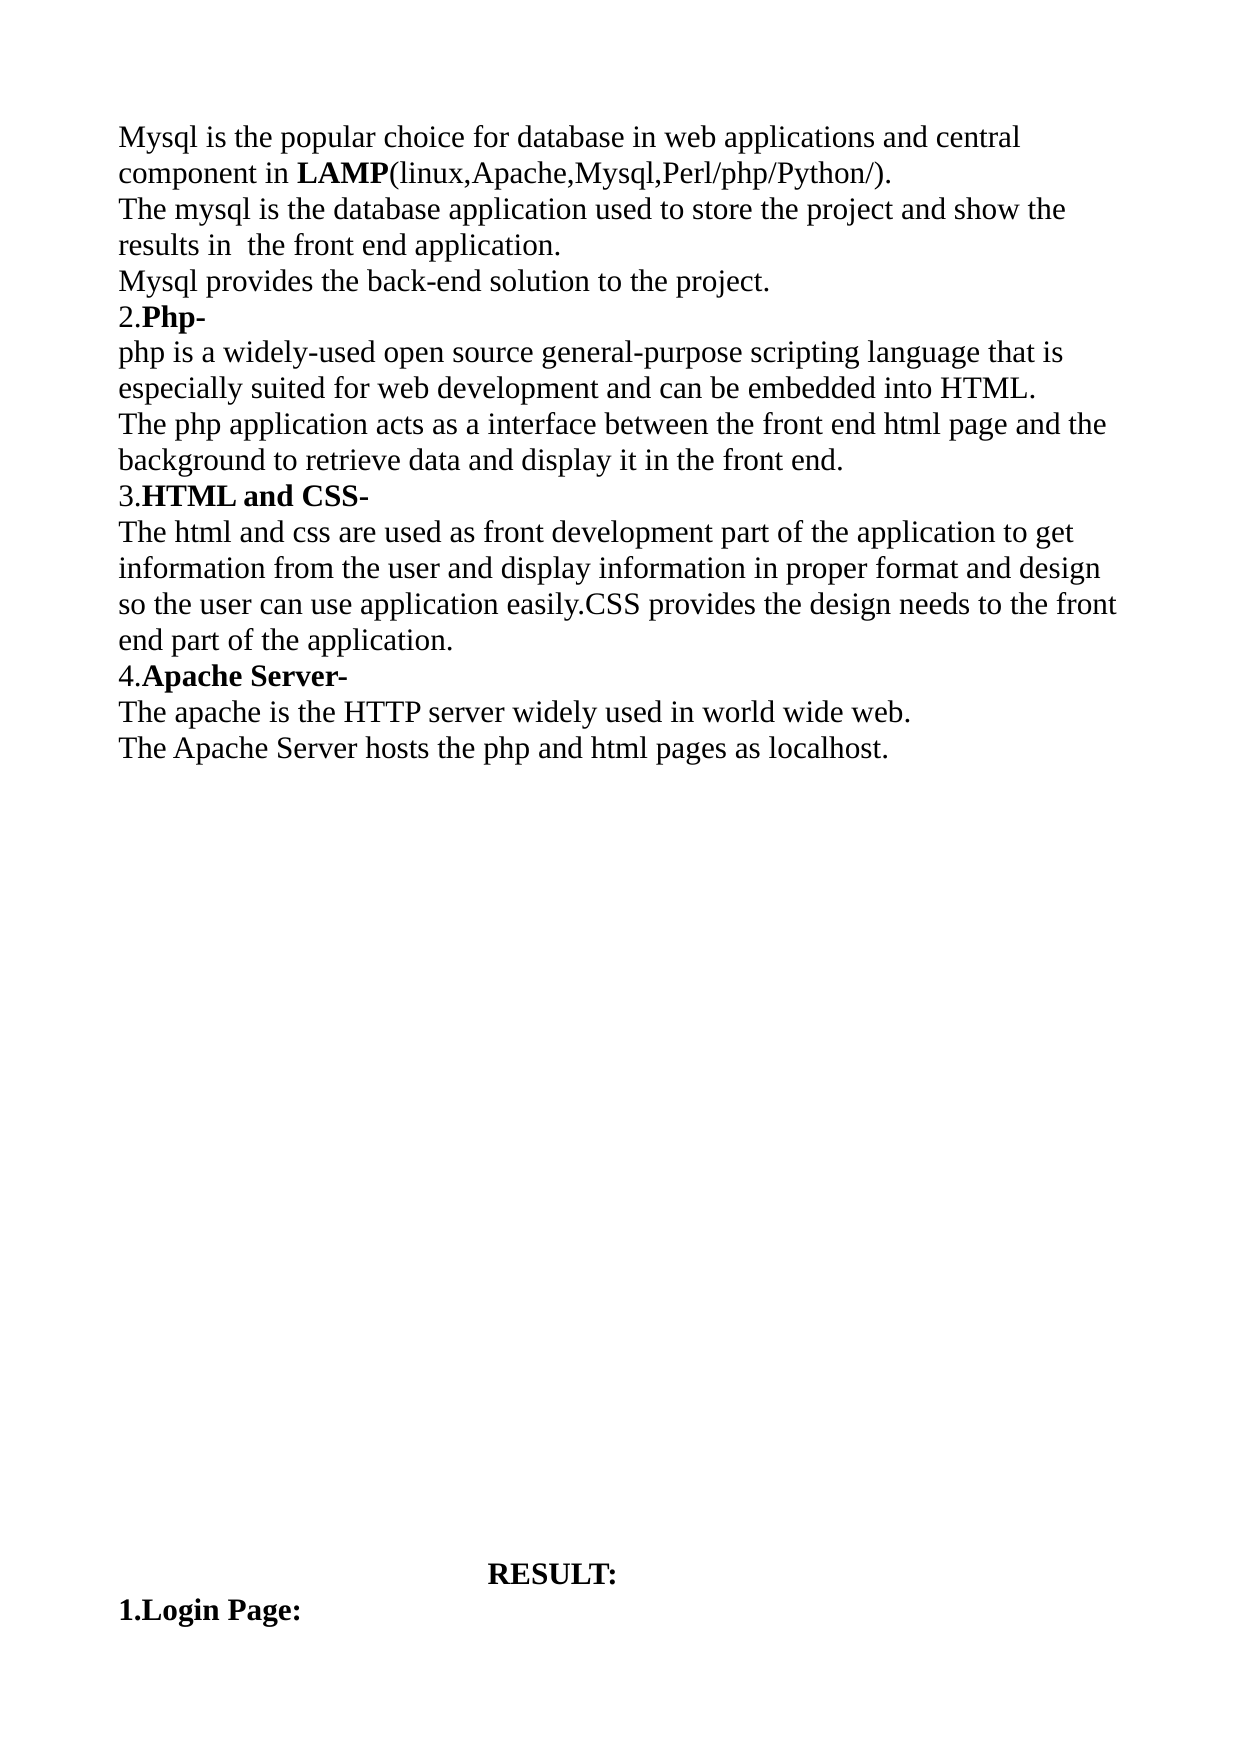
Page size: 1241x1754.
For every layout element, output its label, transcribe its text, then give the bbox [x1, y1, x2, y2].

text RESULT: [118, 1556, 1122, 1592]
text 3.HTML and CSS- [118, 477, 1122, 513]
text Mysql provides the back-end solution to the project. [118, 262, 1122, 298]
text Mysql is the popular choice for database in web applications and central component in LAMP(linux,Apache,Mysql,Perl/php/Python/). [118, 118, 1122, 190]
text The html and css are used as front development part of the application to get information from the user and display information in proper format and design so the user can use application easily.CSS provides the design needs to the front end part of the application. [118, 513, 1122, 657]
text The apache is the HTTP server widely used in world wide web. [118, 693, 1122, 729]
text php is a widely-used open source general-purpose scripting language that is especially suited for web development and can be embedded into HTML. [118, 334, 1122, 406]
text The php application acts as a interface between the front end html page and the background to retrieve data and display it in the front end. [118, 406, 1122, 477]
text 1.Login Page: [118, 1592, 1122, 1627]
text The mysql is the database application used to store the project and show the results in the front end application. [118, 190, 1122, 262]
text 4.Apache Server- [118, 657, 1122, 693]
text The Apache Server hosts the php and html pages as localhost. [118, 729, 1122, 765]
text 2.Php- [118, 298, 1122, 334]
